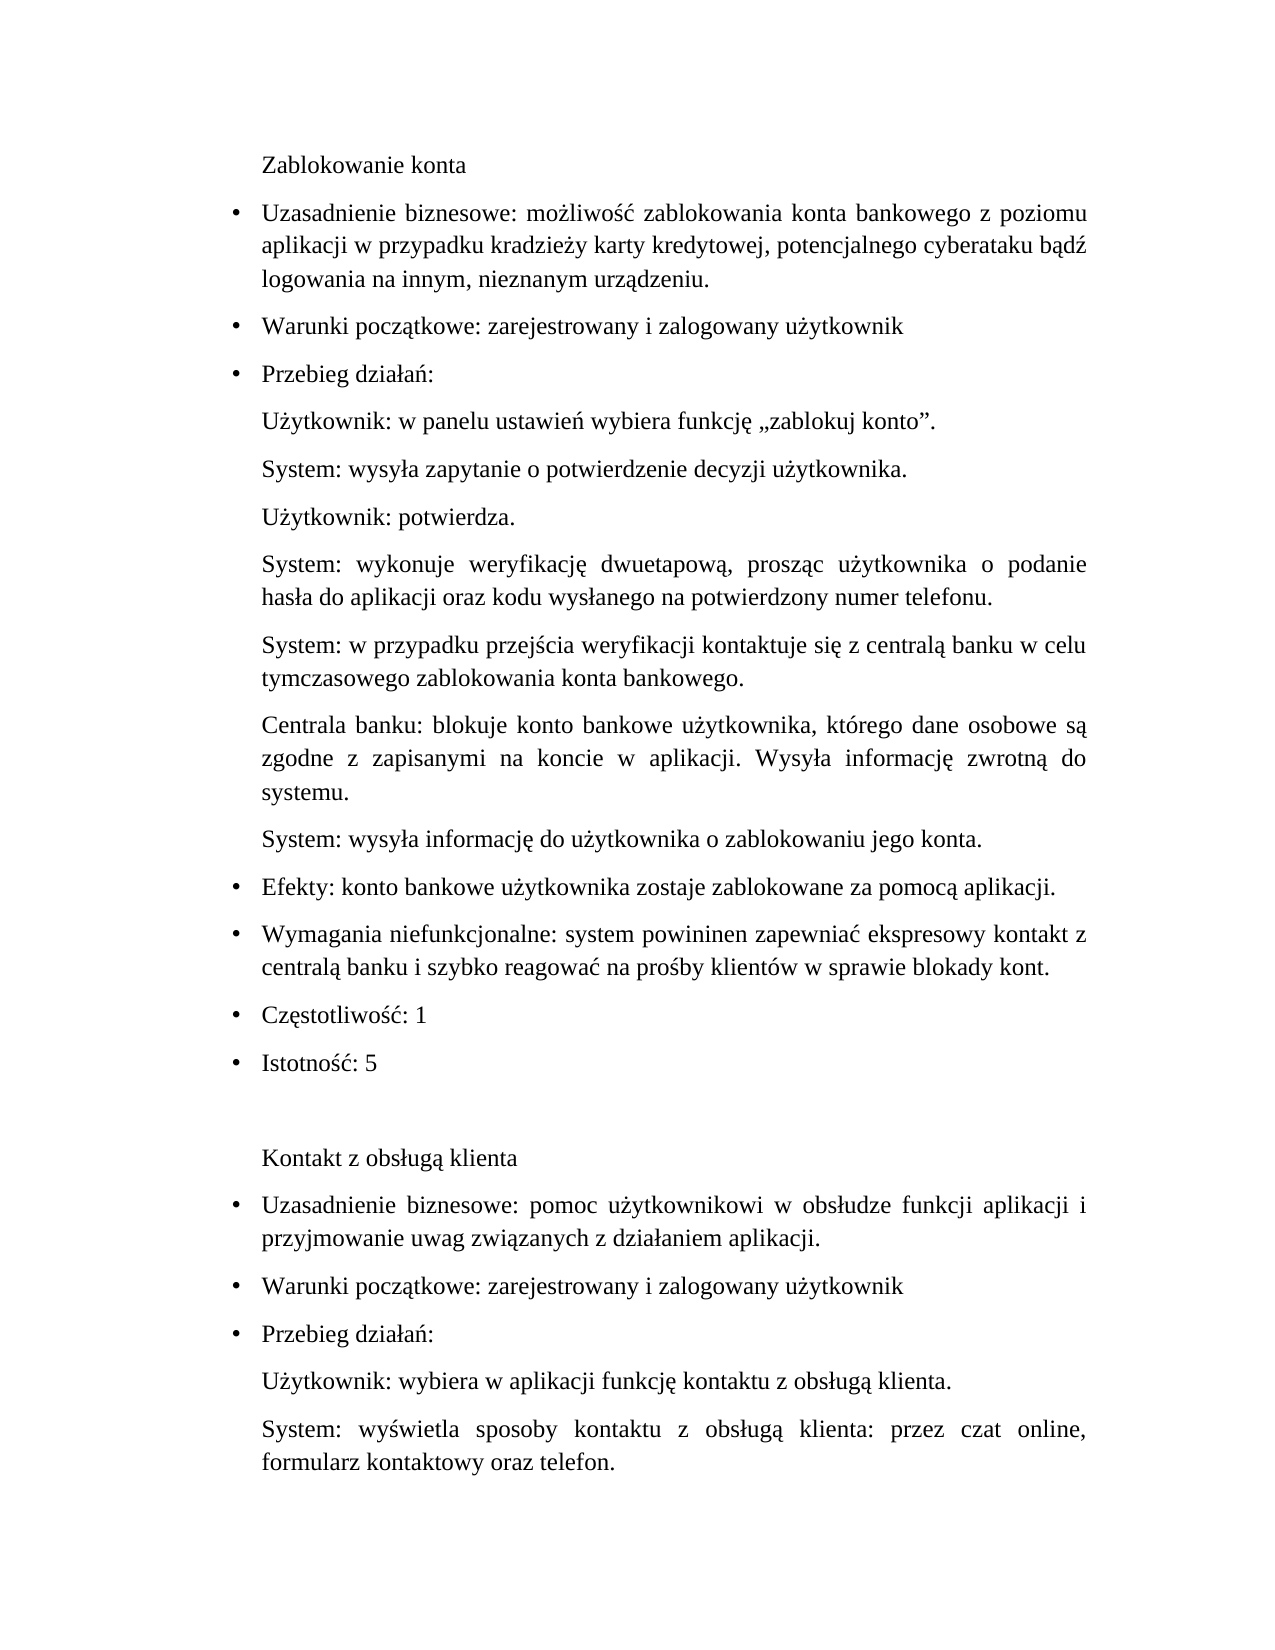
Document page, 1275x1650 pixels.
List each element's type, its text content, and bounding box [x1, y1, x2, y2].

list Użytkownik: wybiera w aplikacji funkcję kontaktu z obsługą klienta. [232, 1366, 1087, 1395]
list Wymagania niefunkcjonalne: system powininen zapewniać ekspresowy kontakt z centralą banku i szybko reagować na prośby klientów w sprawie blokady kont. [232, 919, 1087, 981]
list Częstotliwość: 1 [232, 1000, 1087, 1029]
list Przebieg działań: [232, 359, 1087, 388]
list Użytkownik: w panelu ustawień wybiera funkcję „zablokuj konto”. [232, 406, 1087, 435]
list Zablokowanie konta [232, 150, 1087, 179]
list System: wyświetla sposoby kontaktu z obsługą klienta: przez czat online, formularz kontaktowy oraz telefon. [232, 1414, 1087, 1476]
list Istotność: 5 [232, 1048, 1087, 1076]
list Warunki początkowe: zarejestrowany i zalogowany użytkownik [232, 311, 1087, 340]
list System: wykonuje weryfikację dwuetapową, prosząc użytkownika o podanie hasła do aplikacji oraz kodu wysłanego na potwierdzony numer telefonu. [232, 549, 1087, 611]
list Warunki początkowe: zarejestrowany i zalogowany użytkownik [232, 1271, 1087, 1300]
list Uzasadnienie biznesowe: pomoc użytkownikowi w obsłudze funkcji aplikacji i przyjmowanie uwag związanych z działaniem aplikacji. [232, 1190, 1087, 1252]
list Kontakt z obsługą klienta [232, 1143, 1087, 1172]
list Uzasadnienie biznesowe: możliwość zablokowania konta bankowego z poziomu aplikacji w przypadku kradzieży karty kredytowej, potencjalnego cyberataku bądź logowania na innym, nieznanym urządzeniu. [232, 198, 1087, 292]
list System: w przypadku przejścia weryfikacji kontaktuje się z centralą banku w celu tymczasowego zablokowania konta bankowego. [232, 630, 1087, 692]
list System: wysyła informację do użytkownika o zablokowaniu jego konta. [232, 824, 1087, 853]
list System: wysyła zapytanie o potwierdzenie decyzji użytkownika. [232, 454, 1087, 483]
list Przebieg działań: [232, 1319, 1087, 1347]
list Centrala banku: blokuje konto bankowe użytkownika, którego dane osobowe są zgodne z zapisanymi na koncie w aplikacji. Wysyła informację zwrotną do systemu. [232, 711, 1087, 805]
list Użytkownik: potwierdza. [232, 502, 1087, 530]
list Efekty: konto bankowe użytkownika zostaje zablokowane za pomocą aplikacji. [232, 872, 1087, 901]
